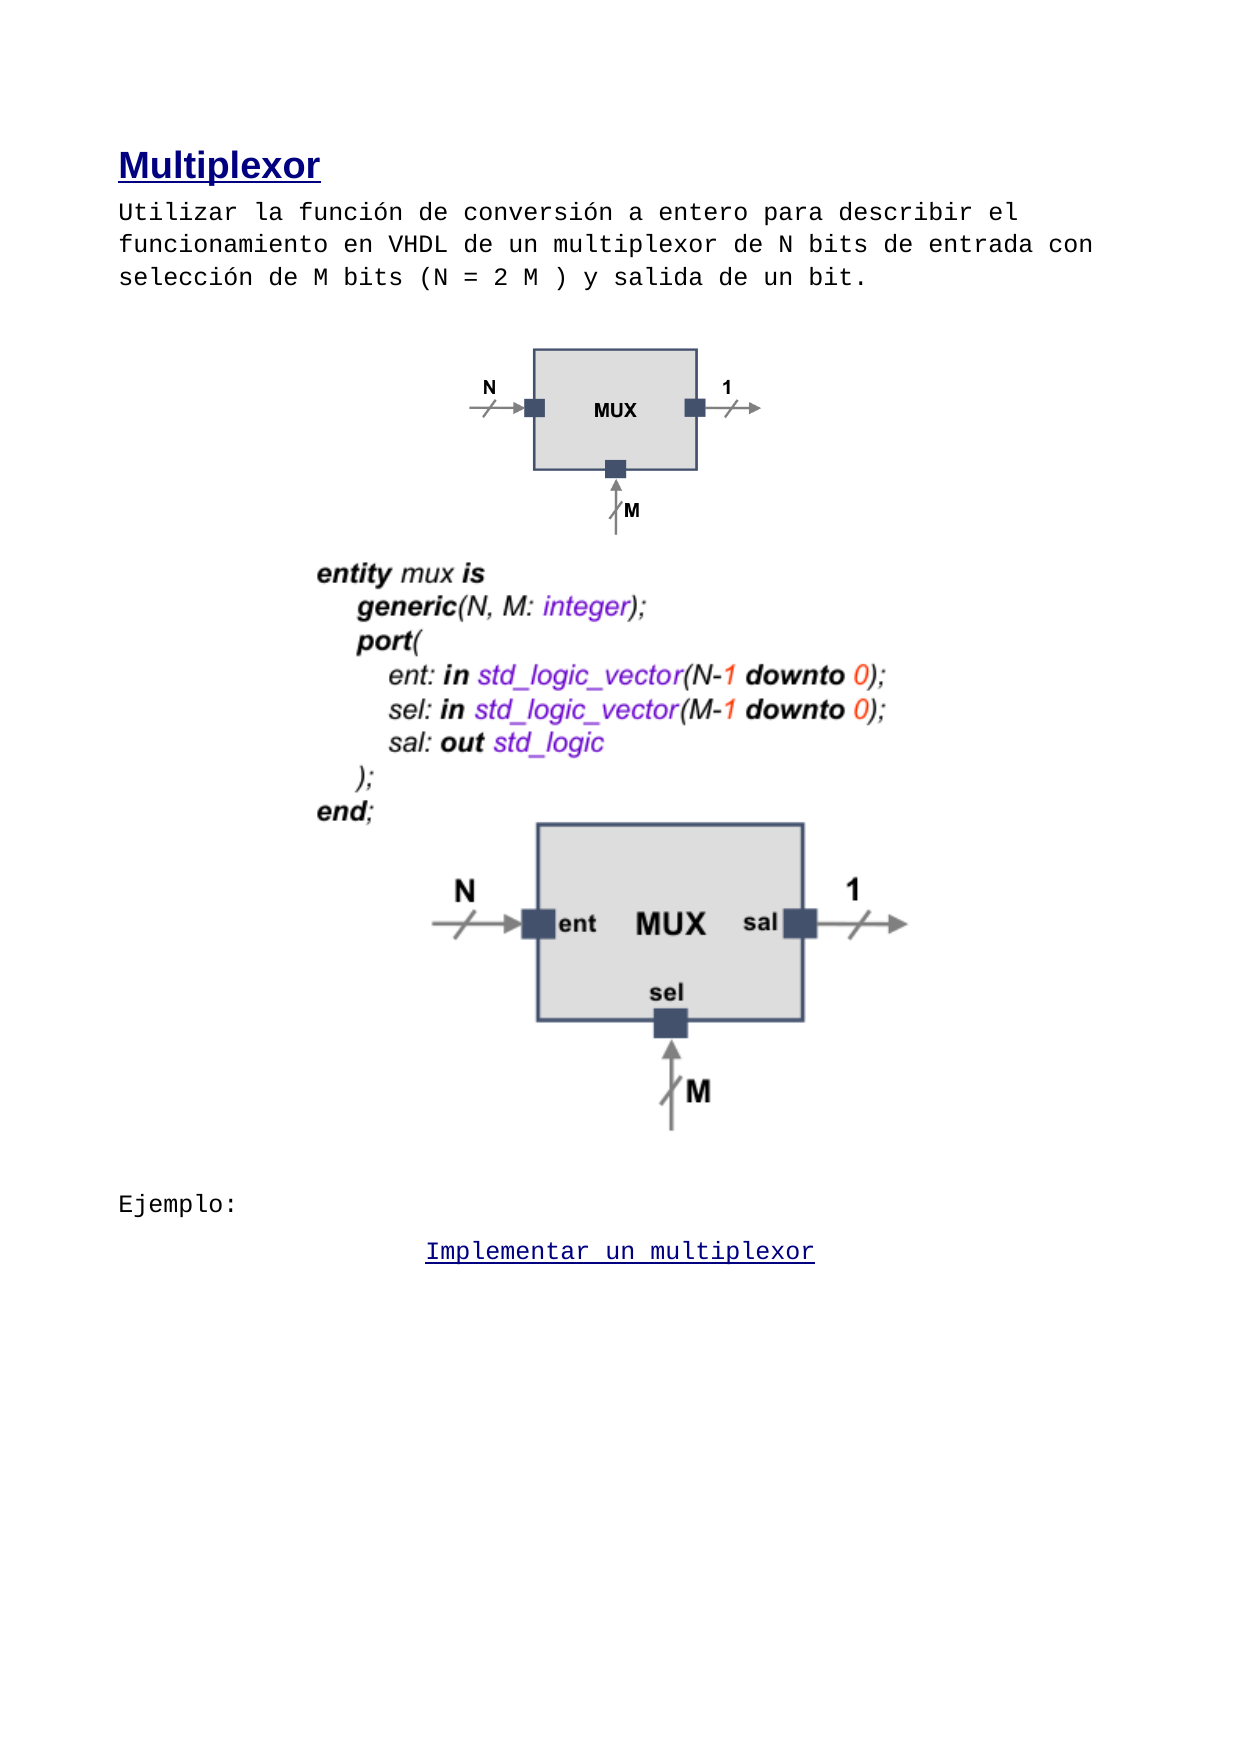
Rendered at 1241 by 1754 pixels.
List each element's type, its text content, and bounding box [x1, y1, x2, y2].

subtitle Multiplexor [118, 143, 1122, 187]
text Implementar un multiplexor [118, 1239, 1122, 1267]
text Ejemplo: [118, 1192, 1122, 1220]
text Utilizar la función de conversión a entero para describir el funcionamiento en VHDL de un multiplexor de N bits de entrada con selección de M bits (N = 2 M ) y salida de un bit. [118, 199, 1122, 293]
picture [302, 333, 939, 1148]
